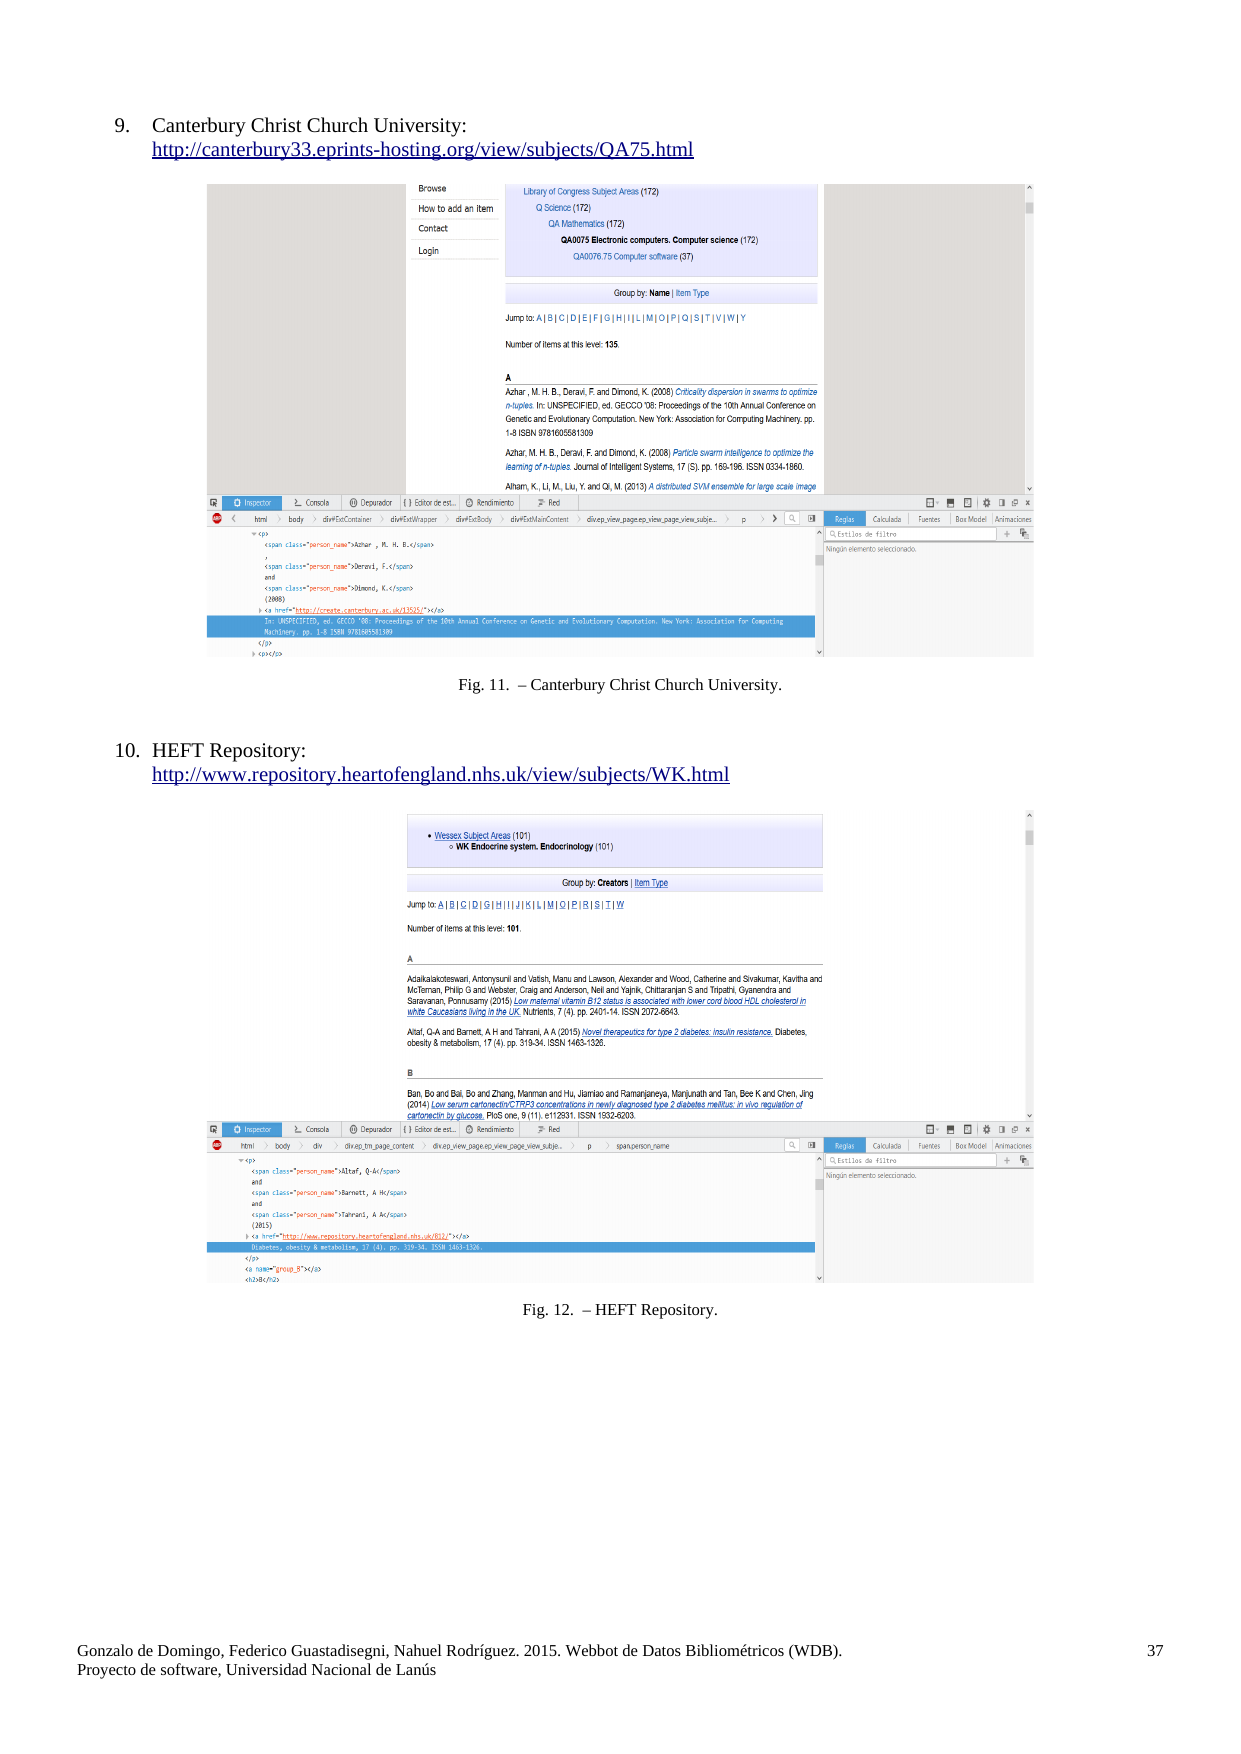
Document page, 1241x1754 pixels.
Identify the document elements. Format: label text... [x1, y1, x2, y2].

picture [206, 810, 1034, 1283]
list – HEFT Repository. [77, 1300, 1163, 1319]
list Canterbury Christ Church University: [114, 112, 1163, 137]
text http://canterbury33.eprints-hosting.org/view/subjects/QA75.html [77, 137, 1163, 161]
picture [206, 184, 1034, 657]
list – Canterbury Christ Church University. [77, 674, 1163, 693]
list HEFT Repository: [114, 738, 1163, 762]
text http://www.repository.heartofengland.nhs.uk/view/subjects/WK.html [77, 762, 1163, 786]
